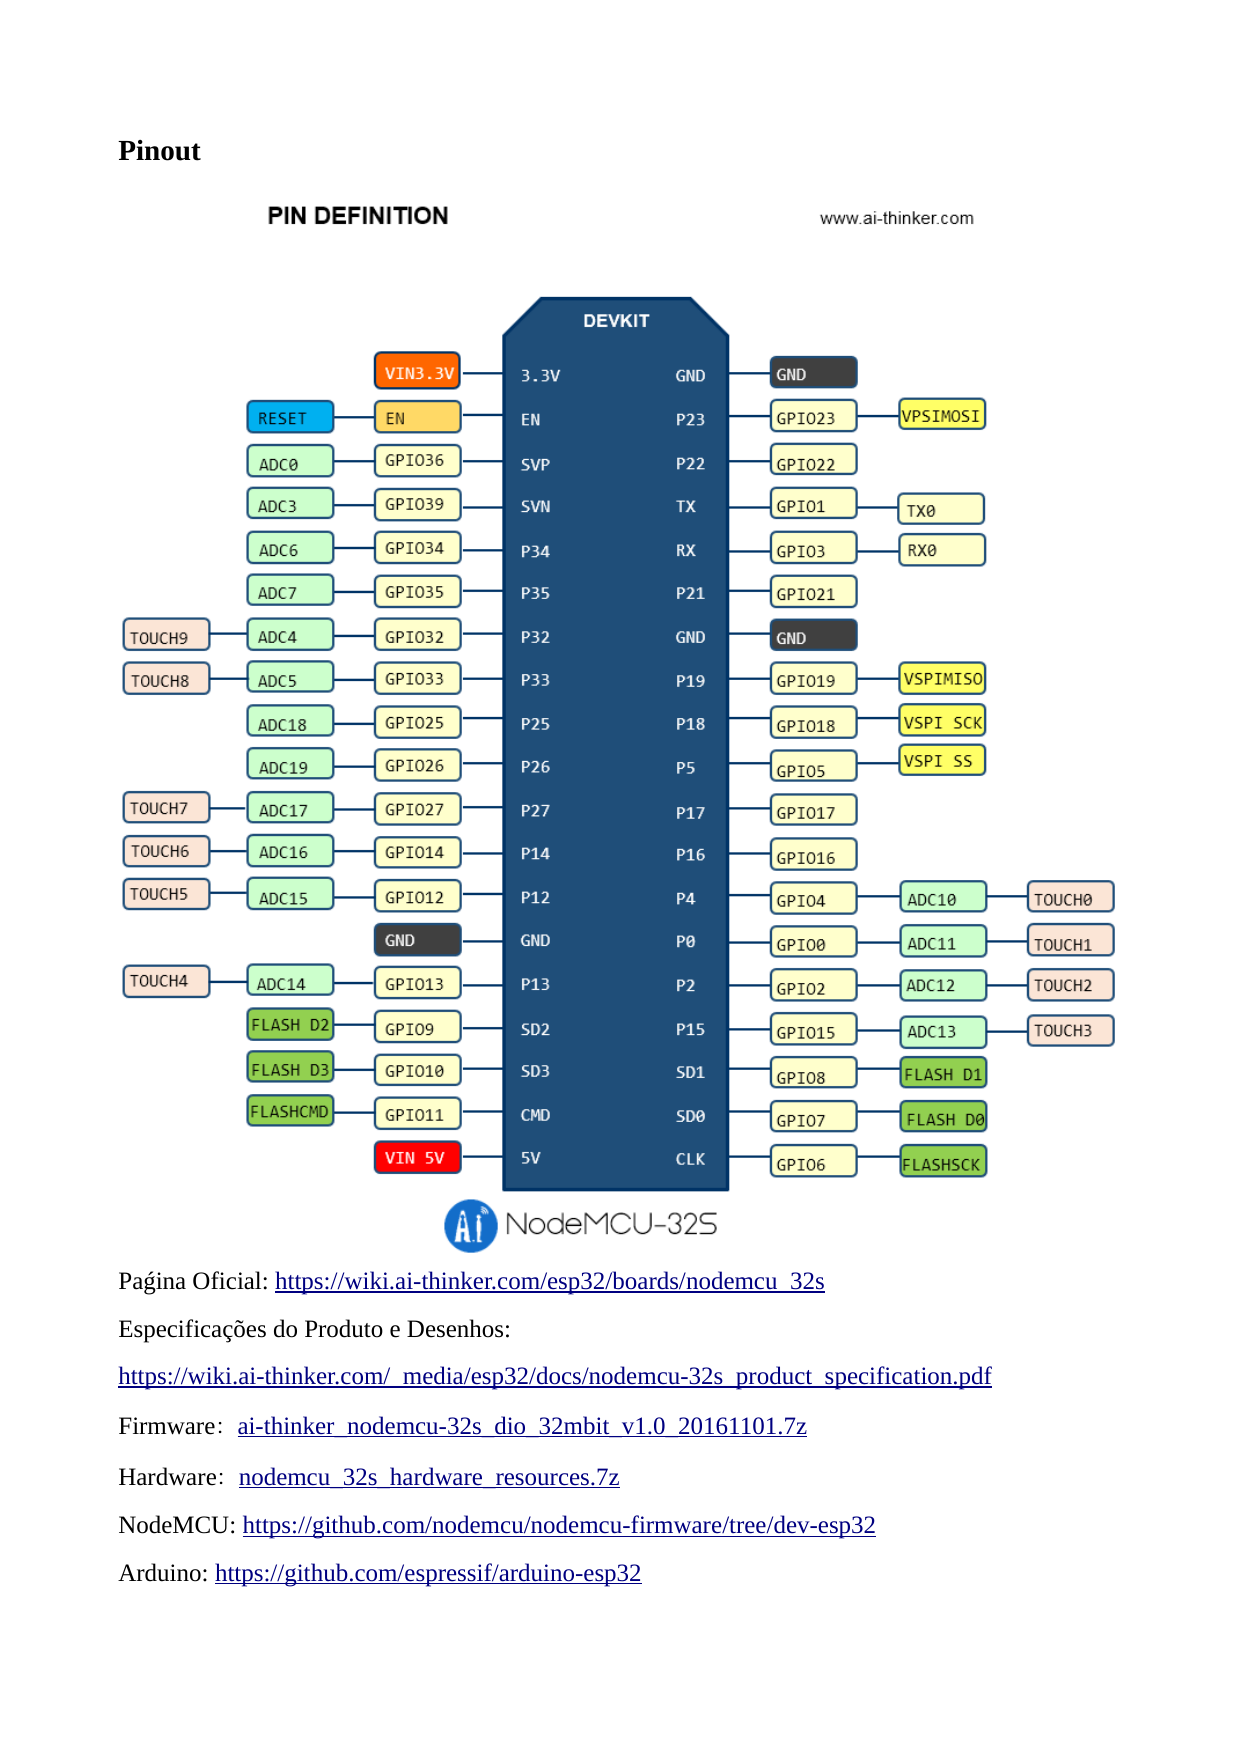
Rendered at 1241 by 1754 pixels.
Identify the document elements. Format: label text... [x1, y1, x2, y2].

text Paǵina Oficial: https://wiki.ai-thinker.com/esp32/boards/nodemcu_32s [118, 1262, 1122, 1295]
text [118, 179, 1122, 194]
text Firmware：ai-thinker_nodemcu-32s_dio_32mbit_v1.0_20161101.7z [118, 1409, 1122, 1441]
text Arduino: https://github.com/espressif/arduino-esp32 [118, 1558, 1122, 1587]
picture [118, 194, 1123, 1262]
text https://wiki.ai-thinker.com/_media/esp32/docs/nodemcu-32s_product_specification.pdf [118, 1361, 1122, 1390]
subtitle Pinout [118, 133, 1122, 166]
text NodeMCU: https://github.com/nodemcu/nodemcu-firmware/tree/dev-esp32 [118, 1511, 1122, 1539]
text Especificações do Produto e Desenhos: [118, 1314, 1122, 1343]
text Hardware：nodemcu_32s_hardware_resources.7z [118, 1460, 1122, 1491]
